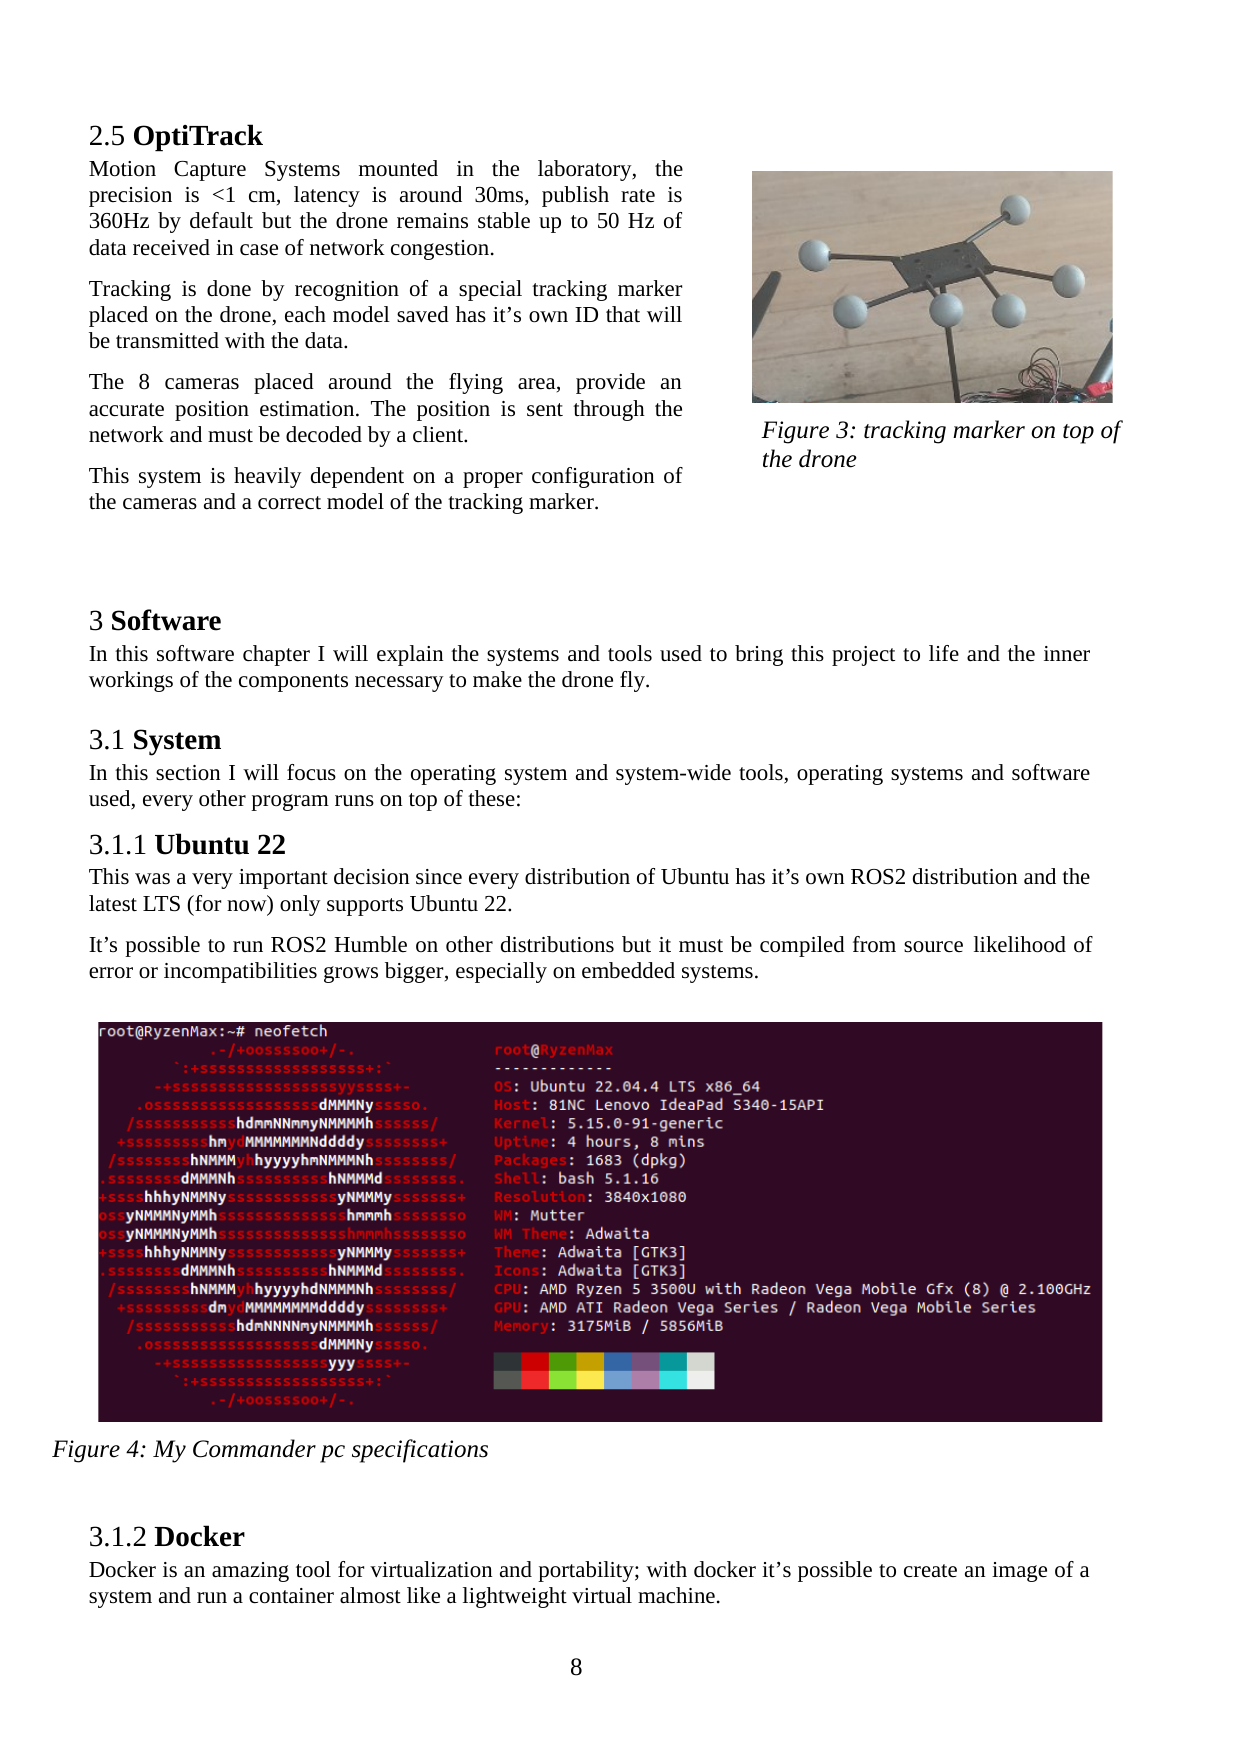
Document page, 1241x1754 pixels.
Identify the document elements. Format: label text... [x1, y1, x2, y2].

list In this section I will focus on the operating system and system-wide tools, operating systems and software used, every other program runs on top of these: [32, 759, 1093, 812]
list Figure 3: tracking marker on top of the drone [762, 194, 1122, 473]
subtitle 3.1.1 Ubuntu 22 [88, 827, 1093, 860]
list Docker is an amazing tool for virtualization and portability; with docker it’s possible to create an image of a system and run a container almost like a lightweight virtual machine. [32, 1556, 1093, 1608]
list Motion Capture Systems mounted in the laboratory, the precision is <1 cm, latency is around 30ms, publish rate is 360Hz by default but the drone remains stable up to 50 Hz of data received in case of network congestion. [32, 155, 1093, 260]
list Tracking is done by recognition of a special tracking marker placed on the drone, each model saved has it’s own ID that will be transmitted with the data. [32, 275, 762, 354]
list This was a very important decision since every distribution of Ubuntu has it’s own ROS2 distribution and the latest LTS (for now) only supports Ubuntu 22. [32, 863, 1093, 916]
list It’s possible to run ROS2 Humble on other distributions but it must be compiled from source likelihood of error or incompatibilities grows bigger, especially on embedded systems. [32, 931, 1093, 983]
subtitle 3.1.2 Docker [88, 1519, 1093, 1553]
list This system is heavily dependent on a proper configuration of the cameras and a correct model of the tracking marker. [32, 462, 1093, 515]
picture [98, 1022, 1103, 1422]
subtitle 3.1 System [88, 722, 1093, 756]
list In this software chapter I will explain the systems and tools used to bring this project to life and the inner workings of the components necessary to make the drone fly. [32, 640, 1093, 692]
picture [752, 171, 1113, 299]
subtitle 3 Software [88, 603, 1093, 637]
list Figure 4: My Commander pc specifications [52, 1017, 1107, 1463]
list The 8 cameras placed around the flying area, provide an accurate position estimation. The position is sent through the network and must be decoded by a client. [32, 368, 762, 447]
subtitle 2.5 OptiTrack [88, 118, 1093, 152]
